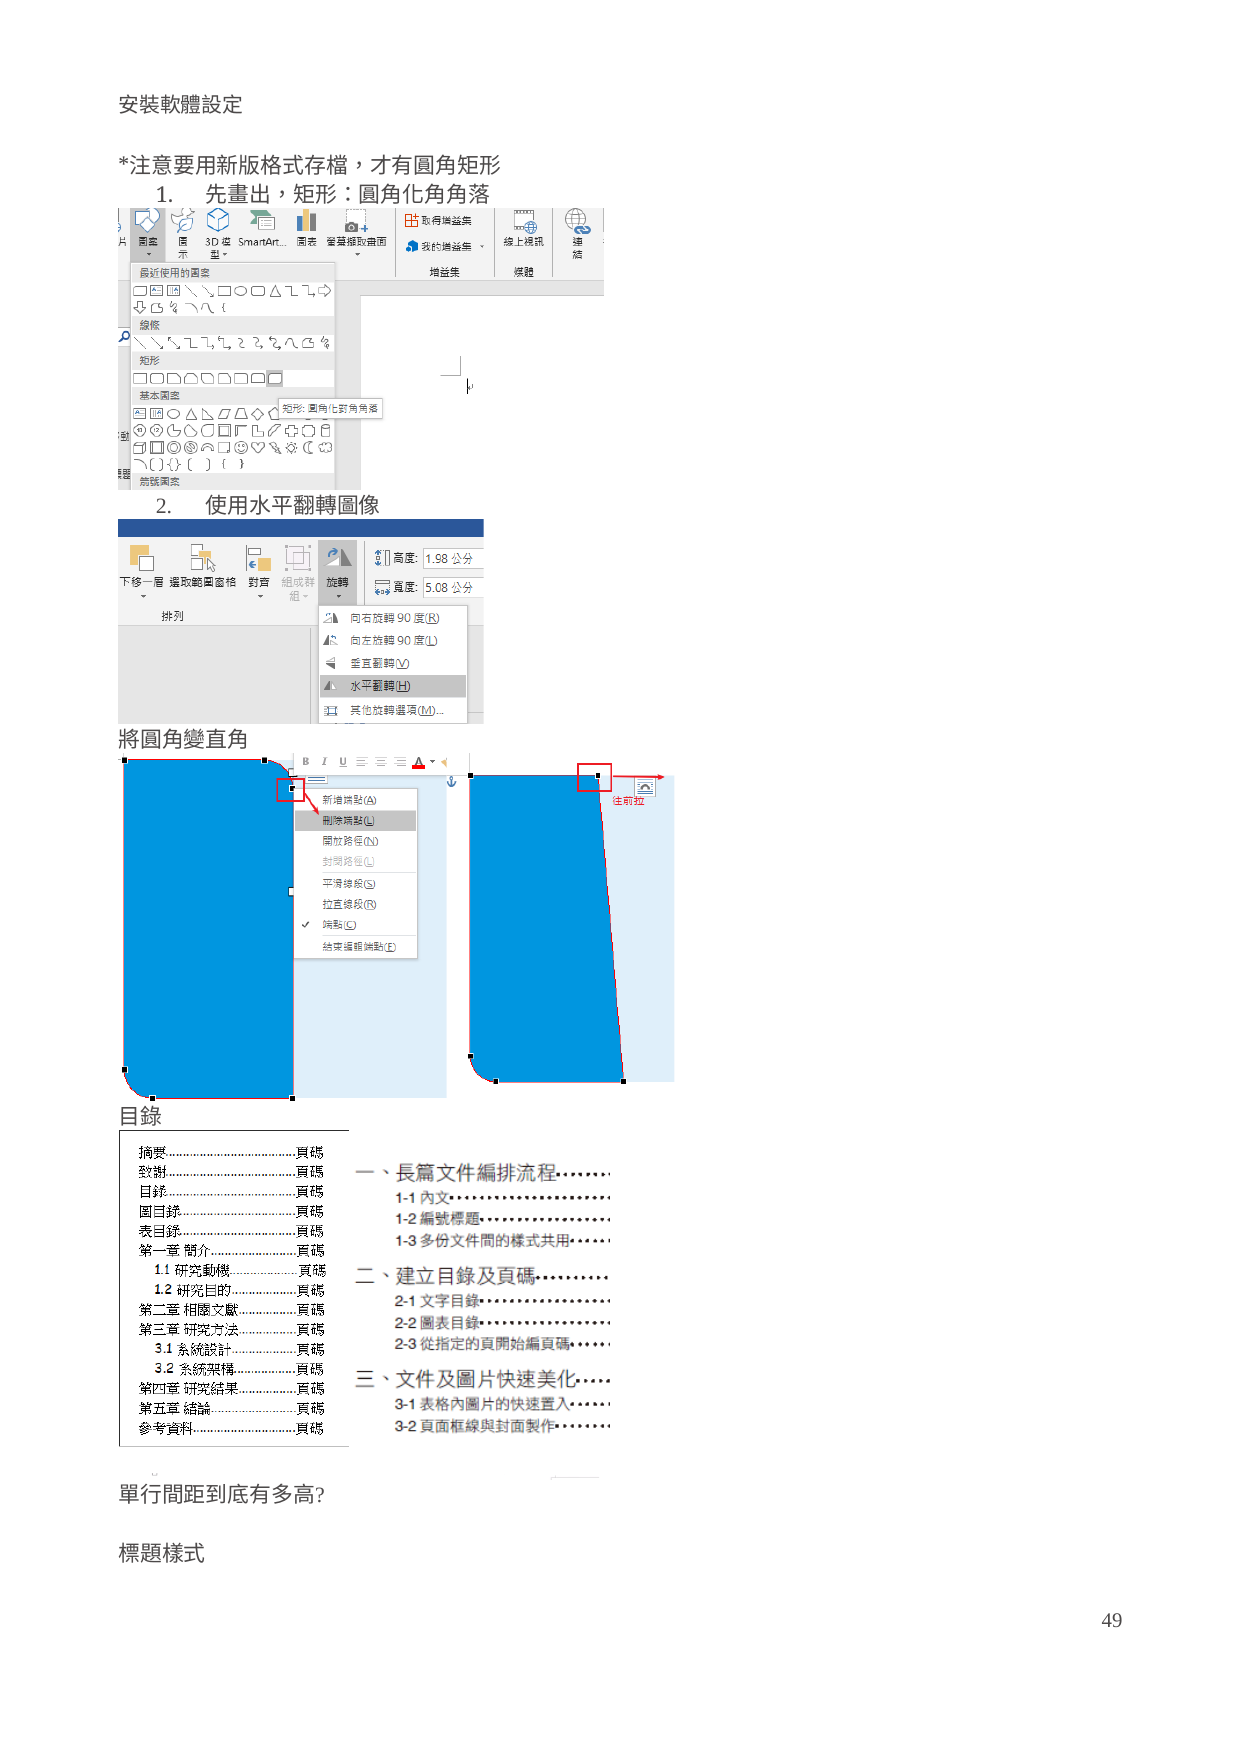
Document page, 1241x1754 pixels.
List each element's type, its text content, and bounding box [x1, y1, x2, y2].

list 先畫出，矩形：圓角化角角落 [156, 179, 1122, 208]
text 將圓角變直角 [118, 724, 1122, 753]
text *注意要用新版格式存檔，才有圓角矩形 [118, 150, 1122, 179]
text 目錄 [118, 1101, 1122, 1130]
text 標題樣式 [118, 1538, 1122, 1567]
text 單行間距到底有多高? [118, 1479, 1122, 1508]
list 使用水平翻轉圖像 [156, 490, 1122, 519]
